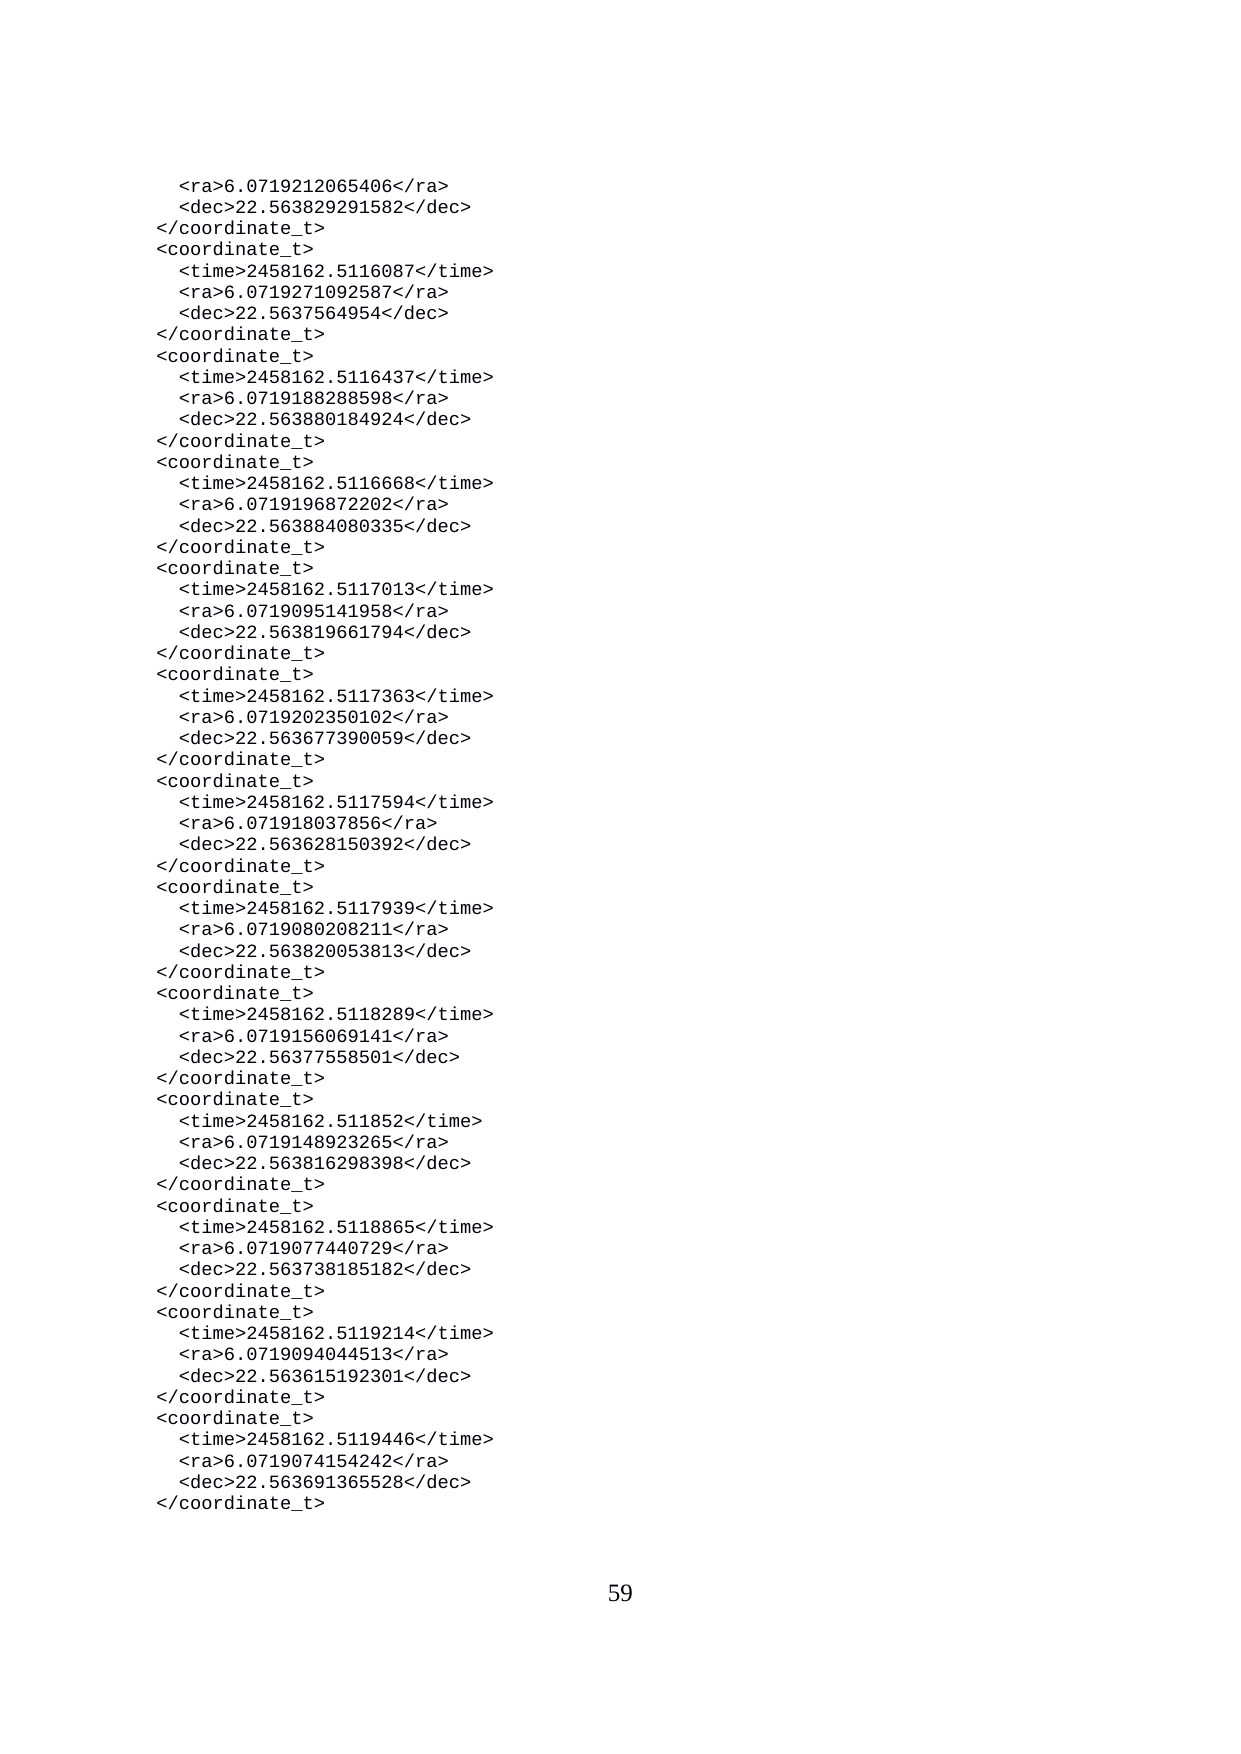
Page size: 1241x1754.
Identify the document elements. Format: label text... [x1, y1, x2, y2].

text <time>2458162.5116437</time> [88, 368, 1152, 389]
text </coordinate_t> [88, 963, 1152, 984]
text <ra>6.0719074154242</ra> [88, 1451, 1152, 1473]
text <ra>6.0719212065406</ra> [88, 176, 1152, 198]
text <ra>6.0719156069141</ra> [88, 1026, 1152, 1048]
text </coordinate_t> [88, 538, 1152, 559]
text <coordinate_t> [88, 665, 1152, 686]
text </coordinate_t> [88, 856, 1152, 878]
text <ra>6.0719080208211</ra> [88, 920, 1152, 941]
text <coordinate_t> [88, 771, 1152, 793]
text <time>2458162.5117013</time> [88, 580, 1152, 601]
text </coordinate_t> [88, 1175, 1152, 1196]
text <ra>6.0719077440729</ra> [88, 1239, 1152, 1260]
text <coordinate_t> [88, 1196, 1152, 1218]
text <ra>6.0719271092587</ra> [88, 283, 1152, 304]
text <coordinate_t> [88, 878, 1152, 899]
text <dec>22.563677390059</dec> [88, 729, 1152, 750]
text </coordinate_t> [88, 325, 1152, 346]
text </coordinate_t> [88, 219, 1152, 240]
text <time>2458162.5119214</time> [88, 1324, 1152, 1345]
text </coordinate_t> [88, 750, 1152, 771]
text <time>2458162.5117594</time> [88, 793, 1152, 814]
text </coordinate_t> [88, 1281, 1152, 1303]
text </coordinate_t> [88, 1069, 1152, 1090]
text <time>2458162.5116668</time> [88, 474, 1152, 495]
text <coordinate_t> [88, 1409, 1152, 1430]
text <dec>22.563615192301</dec> [88, 1366, 1152, 1388]
text <dec>22.563819661794</dec> [88, 623, 1152, 644]
text <dec>22.56377558501</dec> [88, 1048, 1152, 1069]
text </coordinate_t> [88, 431, 1152, 453]
text </coordinate_t> [88, 644, 1152, 665]
text <dec>22.563691365528</dec> [88, 1473, 1152, 1494]
text <dec>22.563816298398</dec> [88, 1154, 1152, 1175]
text <time>2458162.5118289</time> [88, 1005, 1152, 1026]
text <coordinate_t> [88, 559, 1152, 580]
text <time>2458162.5117363</time> [88, 686, 1152, 708]
text <ra>6.0719094044513</ra> [88, 1345, 1152, 1366]
text <coordinate_t> [88, 453, 1152, 474]
text <dec>22.563829291582</dec> [88, 198, 1152, 219]
text <time>2458162.5117939</time> [88, 899, 1152, 920]
text <ra>6.0719202350102</ra> [88, 708, 1152, 729]
text <dec>22.563738185182</dec> [88, 1260, 1152, 1281]
text <coordinate_t> [88, 984, 1152, 1005]
text <ra>6.0719095141958</ra> [88, 601, 1152, 623]
text <coordinate_t> [88, 240, 1152, 261]
text <coordinate_t> [88, 1090, 1152, 1111]
text <ra>6.071918037856</ra> [88, 814, 1152, 835]
text <time>2458162.5119446</time> [88, 1430, 1152, 1451]
text <time>2458162.5116087</time> [88, 261, 1152, 283]
text <dec>22.563820053813</dec> [88, 941, 1152, 963]
text <dec>22.563628150392</dec> [88, 835, 1152, 856]
text </coordinate_t> [88, 1388, 1152, 1409]
text <coordinate_t> [88, 1303, 1152, 1324]
text <ra>6.0719196872202</ra> [88, 495, 1152, 516]
text <ra>6.0719188288598</ra> [88, 389, 1152, 410]
text <dec>22.5637564954</dec> [88, 304, 1152, 325]
text <time>2458162.511852</time> [88, 1111, 1152, 1133]
text <time>2458162.5118865</time> [88, 1218, 1152, 1239]
text <dec>22.563880184924</dec> [88, 410, 1152, 431]
text <ra>6.0719148923265</ra> [88, 1133, 1152, 1154]
text <dec>22.563884080335</dec> [88, 516, 1152, 538]
text </coordinate_t> [88, 1494, 1152, 1515]
text <coordinate_t> [88, 346, 1152, 368]
